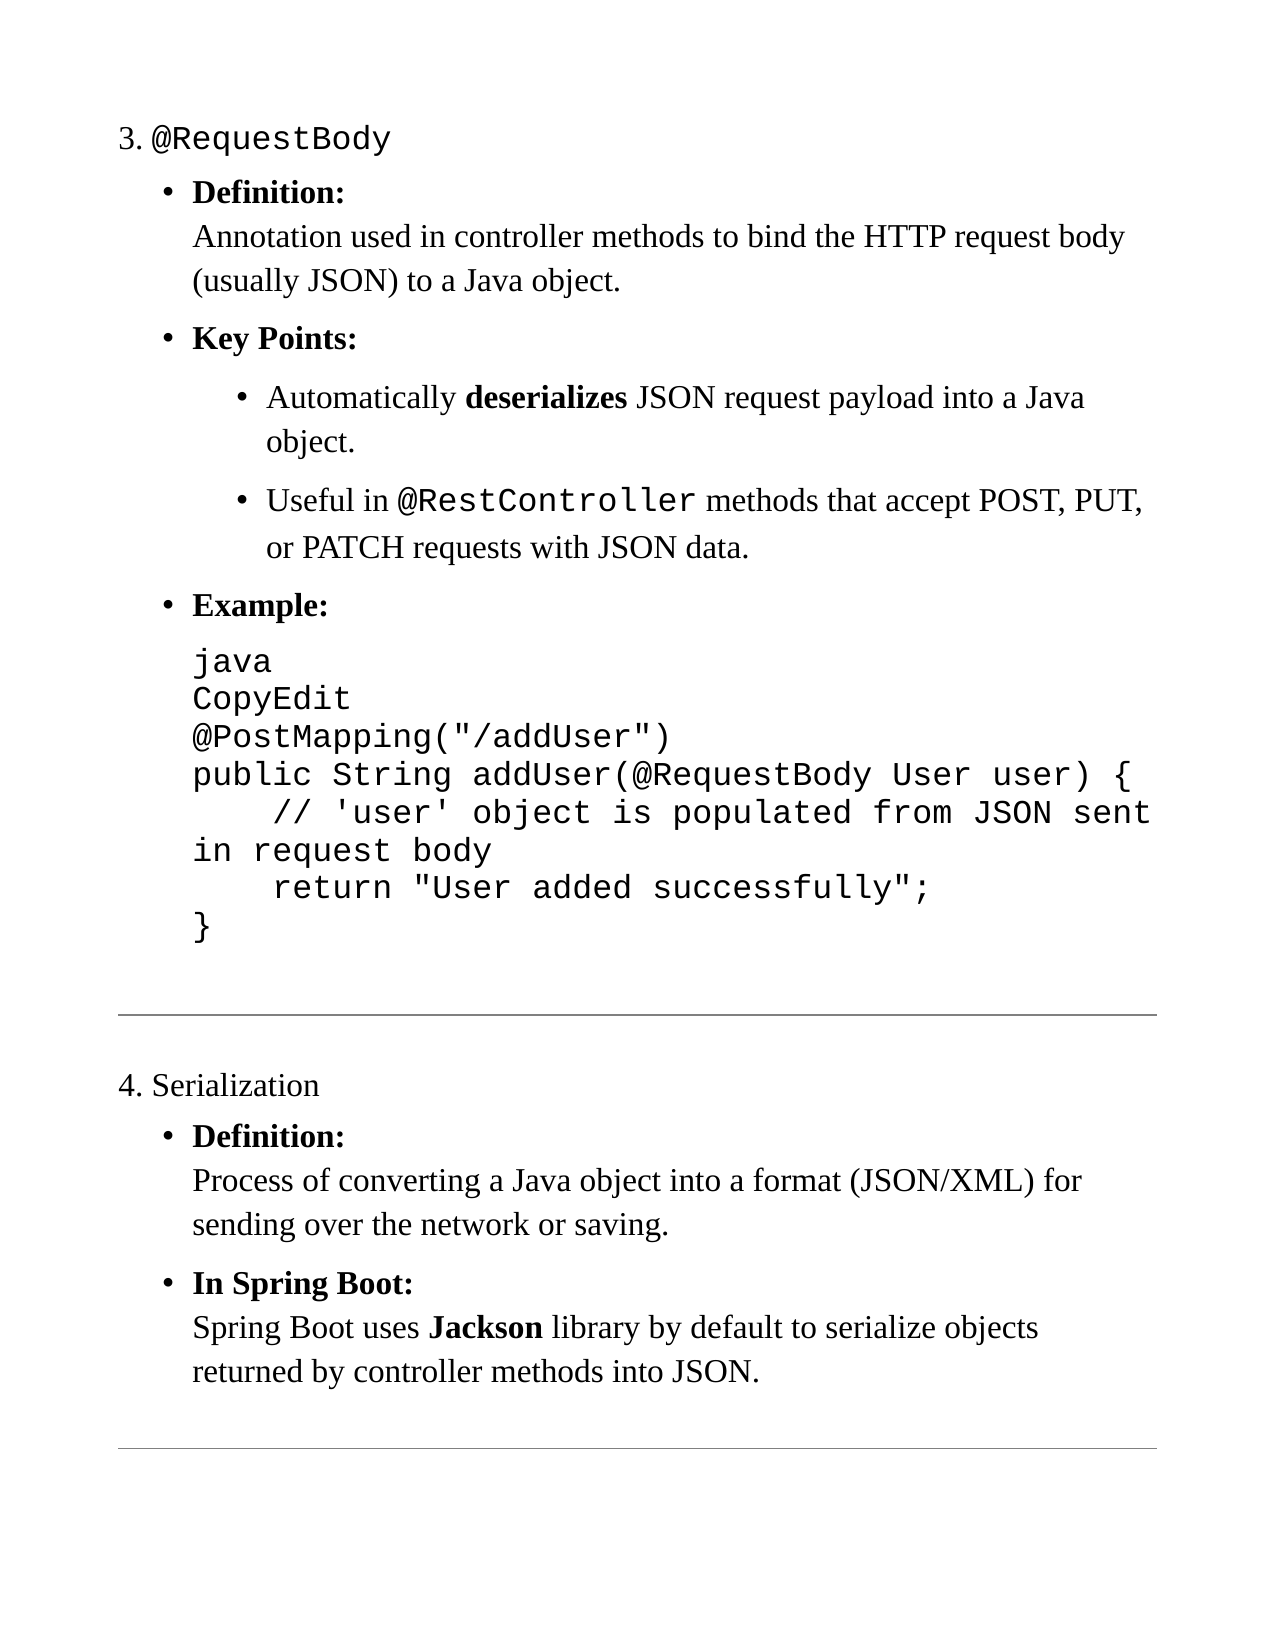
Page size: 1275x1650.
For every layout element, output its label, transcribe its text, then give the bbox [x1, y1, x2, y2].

subtitle 3. @RequestBody [118, 118, 1157, 159]
list In Spring Boot: Spring Boot uses Jackson library by default to serialize objects returned by controller methods into JSON. [162, 1263, 1157, 1389]
list // 'user' object is populated from JSON sent in request body [162, 796, 1157, 871]
list Definition: Annotation used in controller methods to bind the HTTP request body (usually JSON) to a Java object. [162, 172, 1157, 298]
list CopyEdit [162, 682, 1157, 720]
list Key Points: [162, 319, 1157, 357]
list @PostMapping("/addUser") [162, 720, 1157, 758]
list java [162, 644, 1157, 682]
list return "User added successfully"; [162, 871, 1157, 909]
subtitle 4. Serialization [118, 1065, 1157, 1104]
list Useful in @RestController methods that accept POST, PUT, or PATCH requests with JSON data. [236, 480, 1157, 565]
list Automatically deserializes JSON request payload into a Java object. [236, 377, 1157, 460]
list Example: [162, 586, 1157, 624]
list } [162, 909, 1157, 947]
list public String addUser(@RequestBody User user) { [162, 758, 1157, 796]
list Definition: Process of converting a Java object into a format (JSON/XML) for sending over the network or saving. [162, 1116, 1157, 1243]
